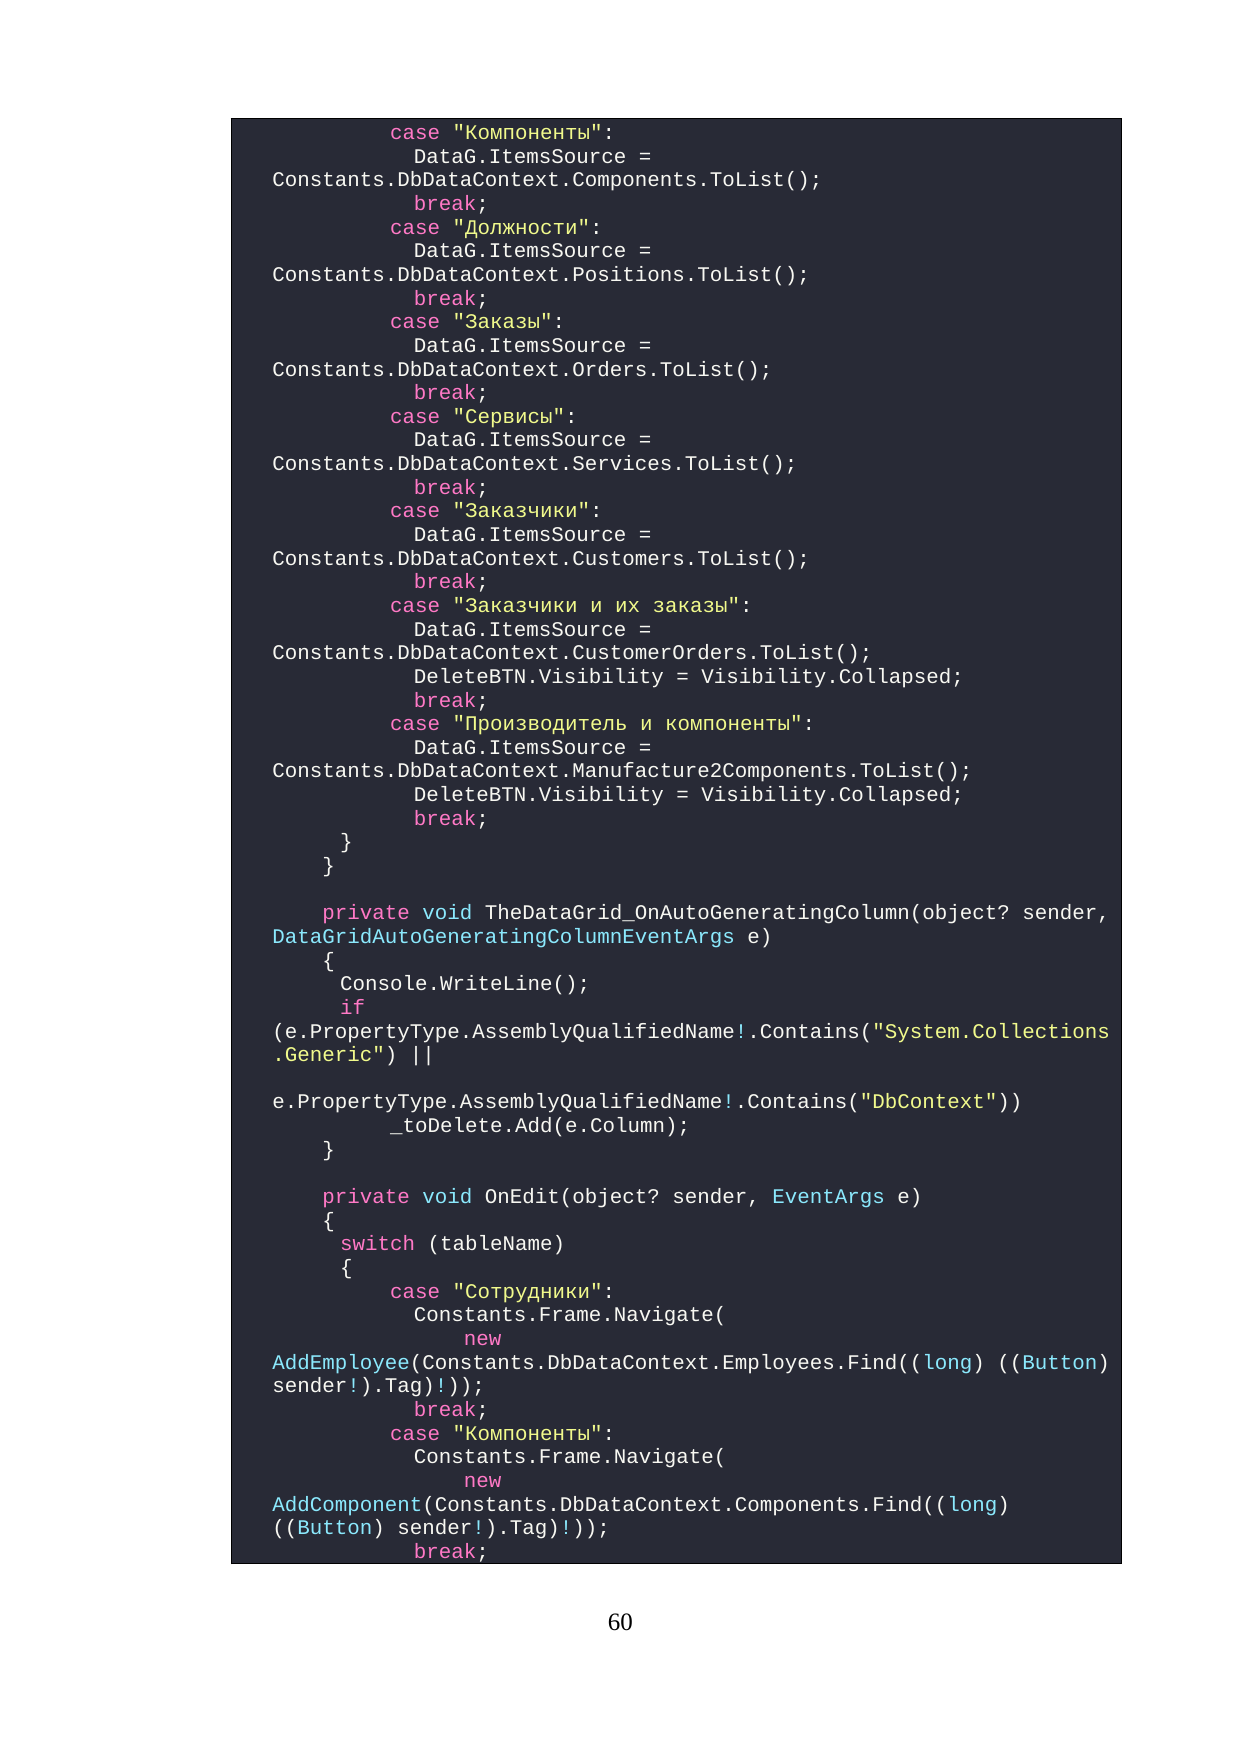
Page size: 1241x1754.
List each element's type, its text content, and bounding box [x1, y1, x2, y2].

list { [232, 1253, 1121, 1277]
list private void OnEdit(object? sender, EventArgs e) [232, 1182, 1121, 1206]
list Console.WriteLine(); [232, 969, 1121, 993]
list if (e.PropertyType.AssemblyQualifiedName!.Contains("System.Collections.Generic") || [232, 993, 1121, 1064]
list break; [232, 567, 1121, 591]
list case "Компоненты": [232, 1419, 1121, 1442]
list DataG.ItemsSource = Constants.DbDataContext.Components.ToList(); [232, 142, 1121, 189]
list DataG.ItemsSource = Constants.DbDataContext.Orders.ToList(); [232, 331, 1121, 378]
list break; [232, 378, 1121, 402]
list break; [232, 686, 1121, 709]
list case "Заказчики": [232, 496, 1121, 520]
list break; [232, 1395, 1121, 1419]
list DeleteBTN.Visibility = Visibility.Collapsed; [232, 780, 1121, 804]
list break; [232, 473, 1121, 496]
list { [232, 946, 1121, 969]
list DeleteBTN.Visibility = Visibility.Collapsed; [232, 662, 1121, 686]
list break; [232, 804, 1121, 827]
list case "Заказы": [232, 307, 1121, 331]
list DataG.ItemsSource = Constants.DbDataContext.Manufacture2Components.ToList(); [232, 733, 1121, 780]
list _toDelete.Add(e.Column); [232, 1111, 1121, 1135]
list DataG.ItemsSource = Constants.DbDataContext.Positions.ToList(); [232, 236, 1121, 284]
list e.PropertyType.AssemblyQualifiedName!.Contains("DbContext")) [232, 1064, 1121, 1111]
list Constants.Frame.Navigate( [232, 1300, 1121, 1324]
list break; [232, 284, 1121, 307]
list private void TheDataGrid_OnAutoGeneratingColumn(object? sender, DataGridAutoGeneratingColumnEventArgs e) [232, 898, 1121, 946]
list DataG.ItemsSource = Constants.DbDataContext.Services.ToList(); [232, 426, 1121, 473]
list break; [232, 1537, 1121, 1563]
list } [232, 851, 1121, 875]
list new AddComponent(Constants.DbDataContext.Components.Find((long) ((Button) sender!).Tag)!)); [232, 1466, 1121, 1537]
list } [232, 827, 1121, 851]
list { [232, 1206, 1121, 1229]
list switch (tableName) [232, 1229, 1121, 1253]
list case "Сервисы": [232, 402, 1121, 426]
list case "Компоненты": [232, 119, 1121, 142]
list break; [232, 189, 1121, 213]
list DataG.ItemsSource = Constants.DbDataContext.CustomerOrders.ToList(); [232, 615, 1121, 662]
list case "Сотрудники": [232, 1277, 1121, 1300]
list } [232, 1135, 1121, 1158]
list DataG.ItemsSource = Constants.DbDataContext.Customers.ToList(); [232, 520, 1121, 567]
list case "Производитель и компоненты": [232, 709, 1121, 733]
list new AddEmployee(Constants.DbDataContext.Employees.Find((long) ((Button) sender!).Tag)!)); [232, 1324, 1121, 1395]
list case "Заказчики и их заказы": [232, 591, 1121, 615]
list case "Должности": [232, 213, 1121, 236]
list Constants.Frame.Navigate( [232, 1442, 1121, 1466]
